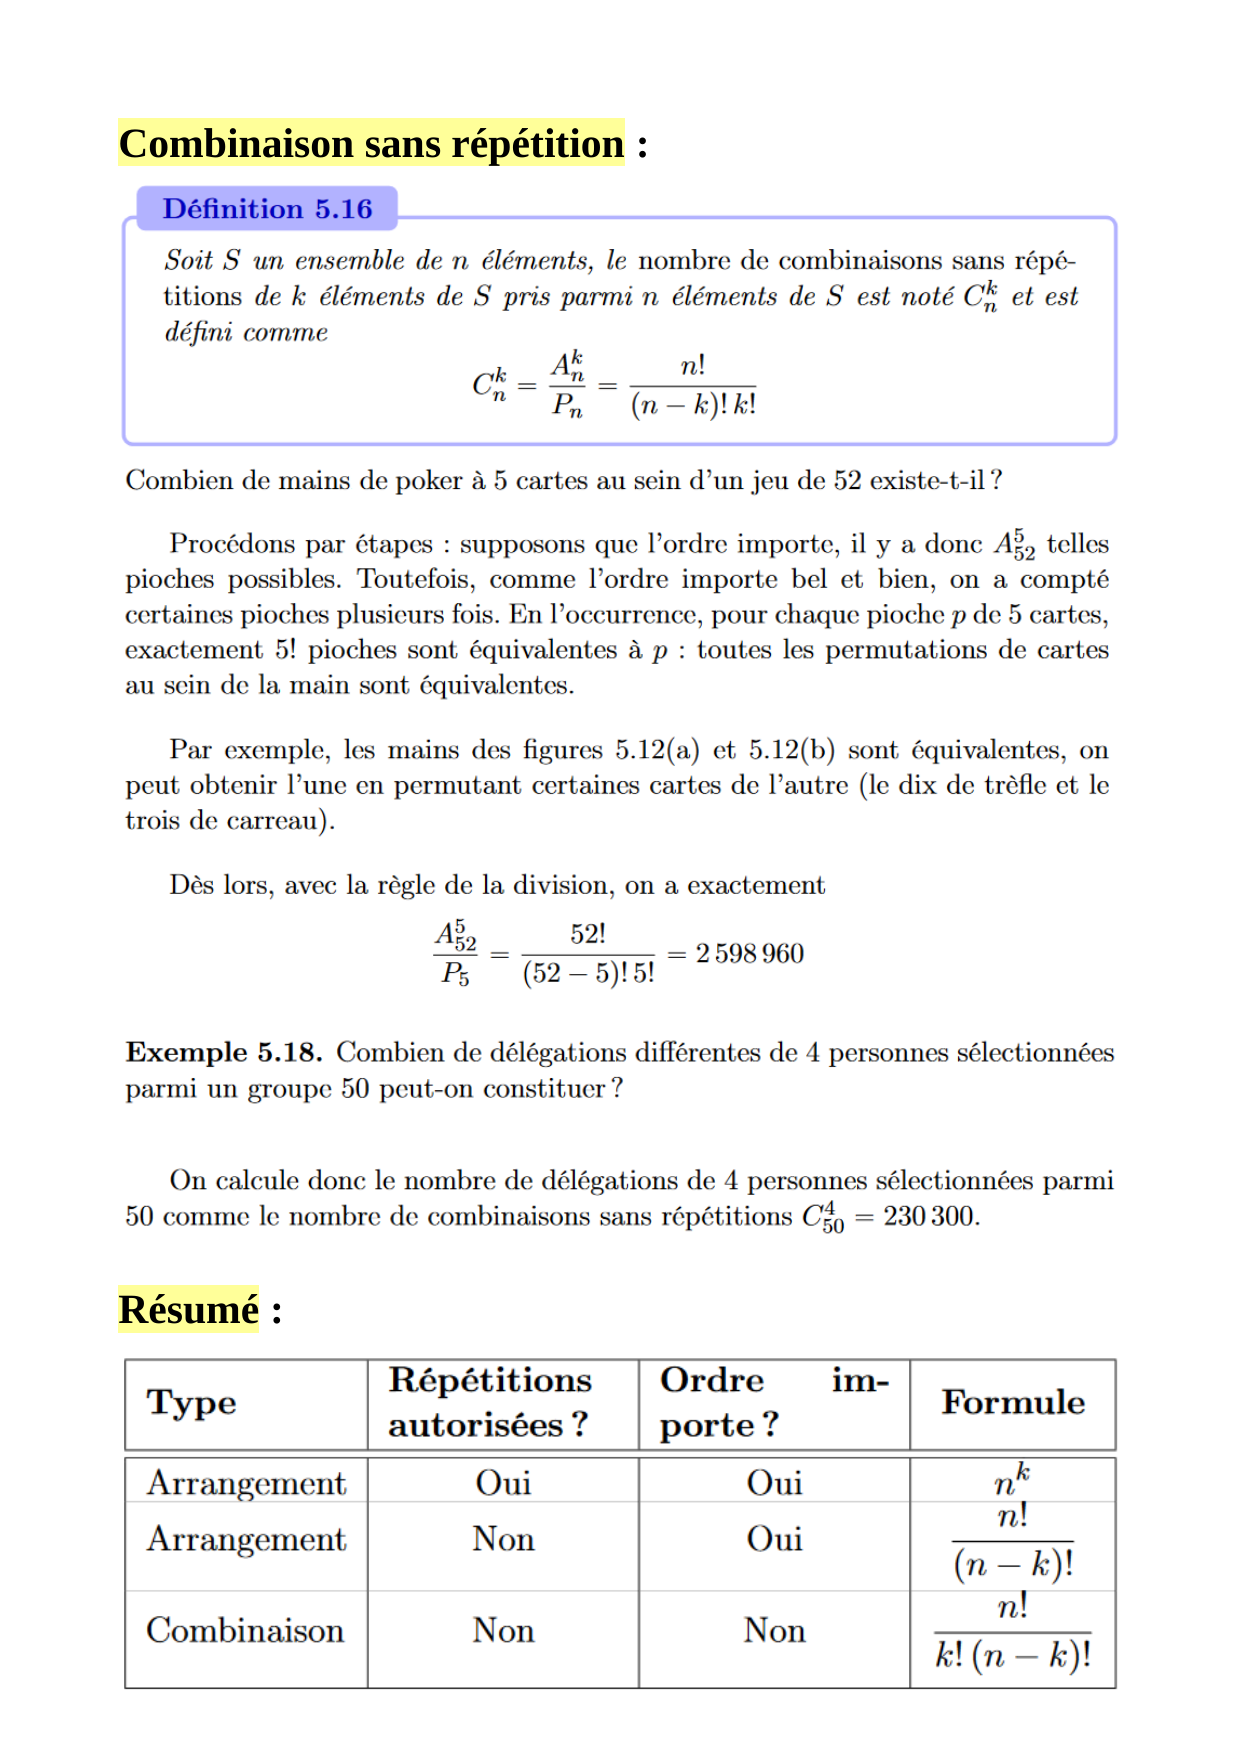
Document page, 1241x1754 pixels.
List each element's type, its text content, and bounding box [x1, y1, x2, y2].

text Combinaison sans répétition : [118, 118, 1122, 166]
text Résumé : [118, 1285, 1122, 1333]
